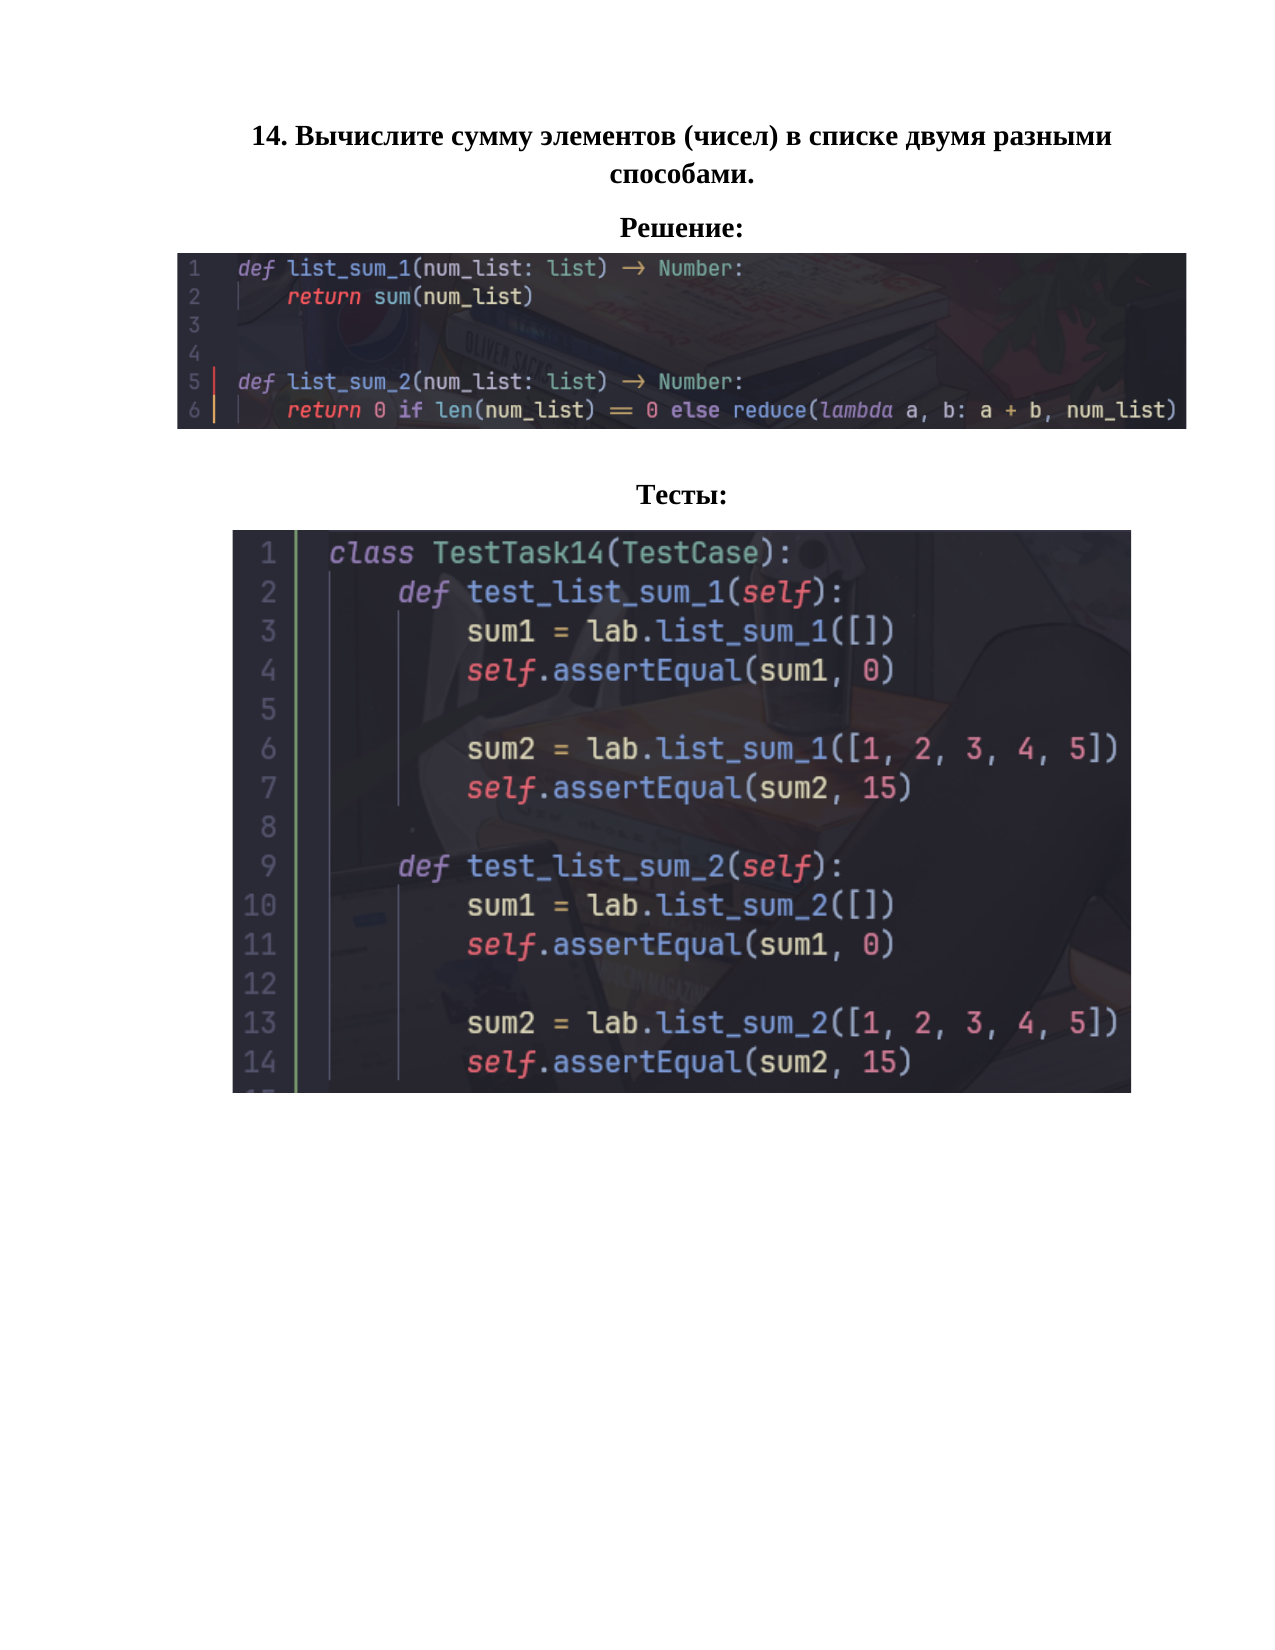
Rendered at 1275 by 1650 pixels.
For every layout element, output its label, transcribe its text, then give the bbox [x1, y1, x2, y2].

text 14. Вычислите сумму элементов (чисел) в списке двумя разными способами. [177, 118, 1186, 190]
picture [177, 253, 1187, 429]
picture [232, 530, 1132, 1093]
text Решение: [177, 210, 1186, 243]
text Тесты: [177, 477, 1186, 510]
